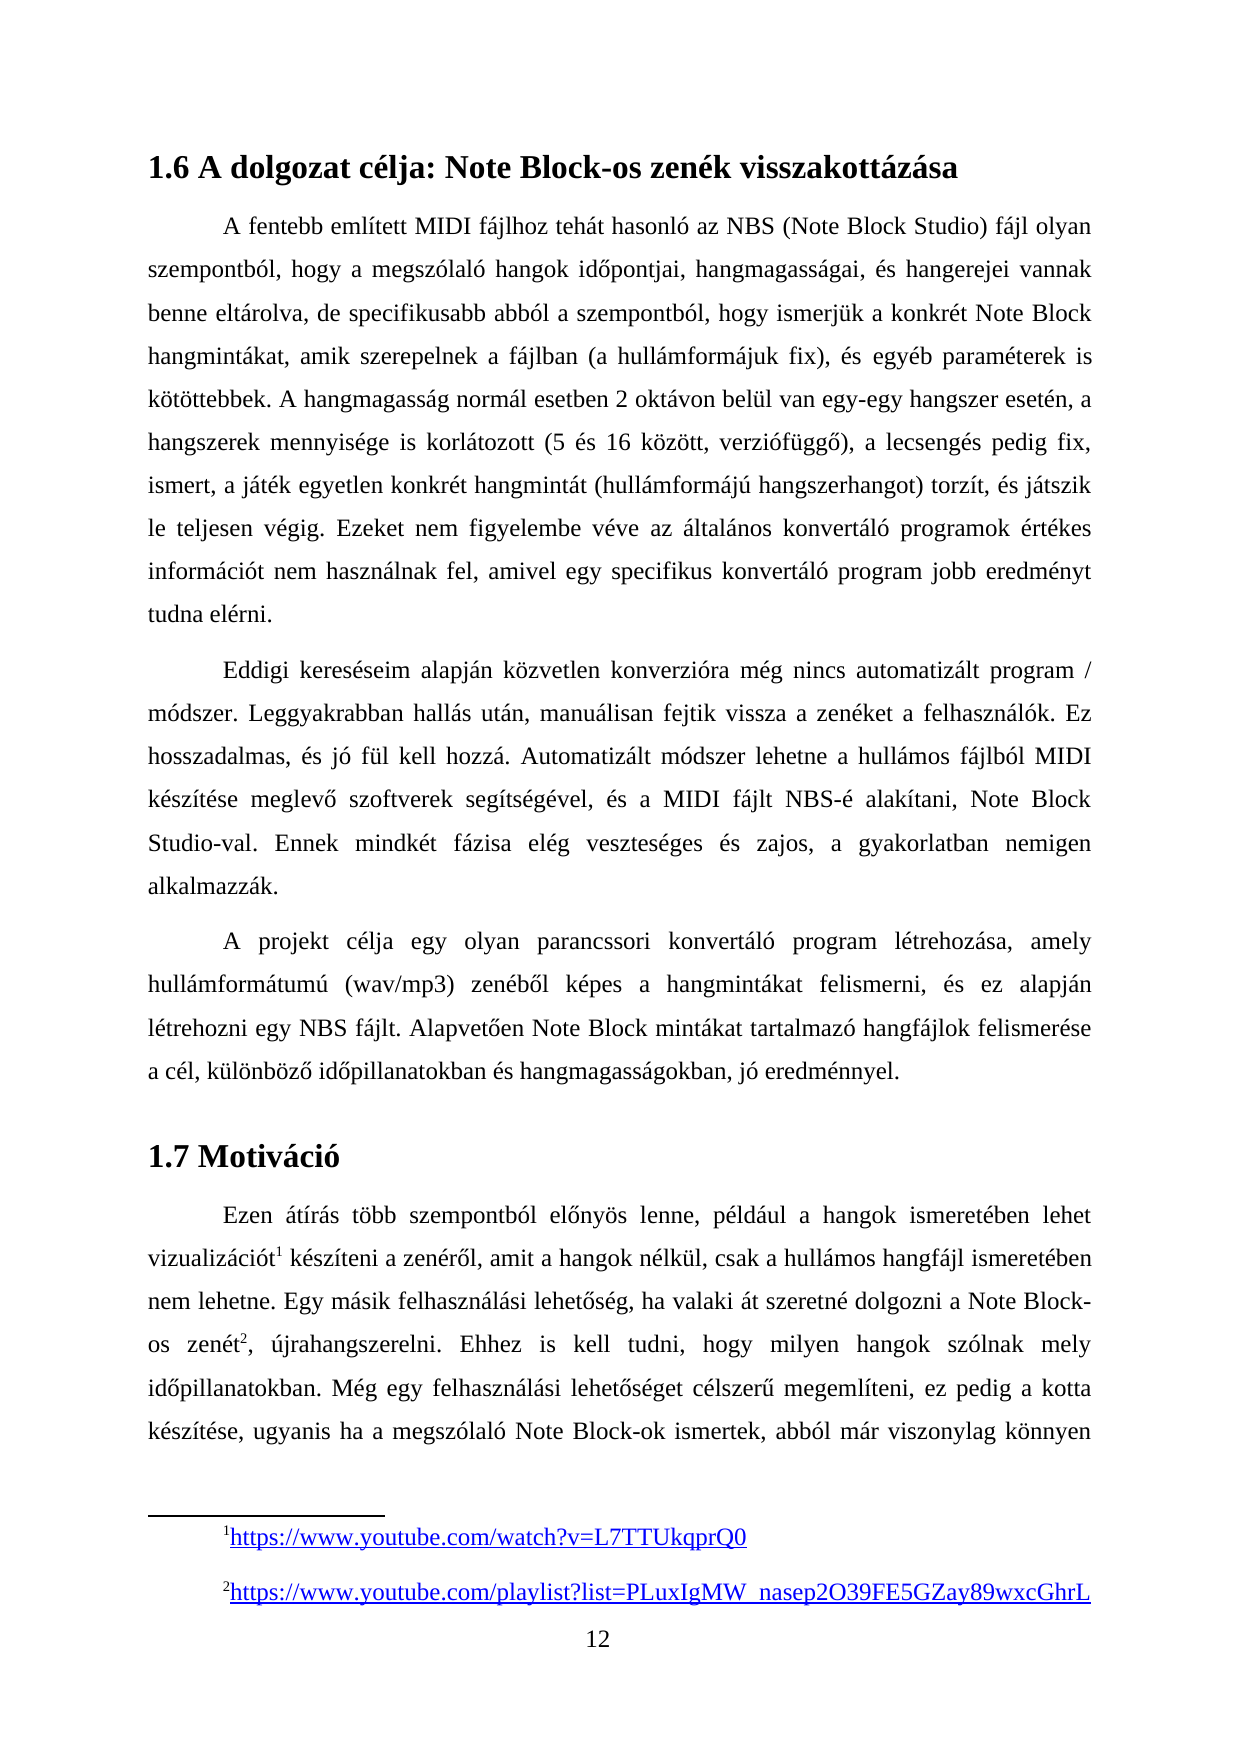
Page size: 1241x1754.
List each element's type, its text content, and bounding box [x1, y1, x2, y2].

text https://www.youtube.com/playlist?list=PLuxIgMW_nasep2O39FE5GZay89wxcGhrL [148, 1577, 1092, 1606]
subtitle Motiváció [148, 1136, 1092, 1175]
text Eddigi kereséseim alapján közvetlen konverzióra még nincs automatizált program / módszer. Leggyakrabban hallás után, manuálisan fejtik vissza a zenéket a felhasználók. Ez hosszadalmas, és jó fül kell hozzá. Automatizált módszer lehetne a hullámos fájlból MIDI készítése meglevő szoftverek segítségével, és a MIDI fájlt NBS-é alakítani, Note Block Studio-val. Ennek mindkét fázisa elég veszteséges és zajos, a gyakorlatban nemigen alkalmazzák. [148, 655, 1092, 899]
text https://www.youtube.com/watch?v=L7TTUkqprQ0 [148, 1522, 1092, 1551]
text Ezen átírás több szempontból előnyös lenne, például a hangok ismeretében lehet vizualizációt készíteni a zenéről, amit a hangok nélkül, csak a hullámos hangfájl ismeretében nem lehetne. Egy másik felhasználási lehetőség, ha valaki át szeretné dolgozni a Note Block-os zenét, újrahangszerelni. Ehhez is kell tudni, hogy milyen hangok szólnak mely időpillanatokban. Még egy felhasználási lehetőséget célszerű megemlíteni, ez pedig a kotta készítése, ugyanis ha a megszólaló Note Block-ok ismertek, abból már viszonylag könnyen [148, 1200, 1092, 1444]
text A projekt célja egy olyan parancssori konvertáló program létrehozása, amely hullámformátumú (wav/mp3) zenéből képes a hangmintákat felismerni, és ez alapján létrehozni egy NBS fájlt. Alapvetően Note Block mintákat tartalmazó hangfájlok felismerése a cél, különböző időpillanatokban és hangmagasságokban, jó eredménnyel. [148, 926, 1092, 1084]
text A fentebb említett MIDI fájlhoz tehát hasonló az NBS (Note Block Studio) fájl olyan szempontból, hogy a megszólaló hangok időpontjai, hangmagasságai, és hangerejei vannak benne eltárolva, de specifikusabb abból a szempontból, hogy ismerjük a konkrét Note Block hangmintákat, amik szerepelnek a fájlban (a hullámformájuk fix), és egyéb paraméterek is kötöttebbek. A hangmagasság normál esetben 2 oktávon belül van egy-egy hangszer esetén, a hangszerek mennyisége is korlátozott (5 és 16 között, verziófüggő), a lecsengés pedig fix, ismert, a játék egyetlen konkrét hangmintát (hullámformájú hangszerhangot) torzít, és játszik le teljesen végig. Ezeket nem figyelembe véve az általános konvertáló programok értékes információt nem használnak fel, amivel egy specifikus konvertáló program jobb eredményt tudna elérni. [148, 211, 1092, 628]
subtitle A dolgozat célja: Note Block-os zenék visszakottázása [148, 148, 1092, 186]
